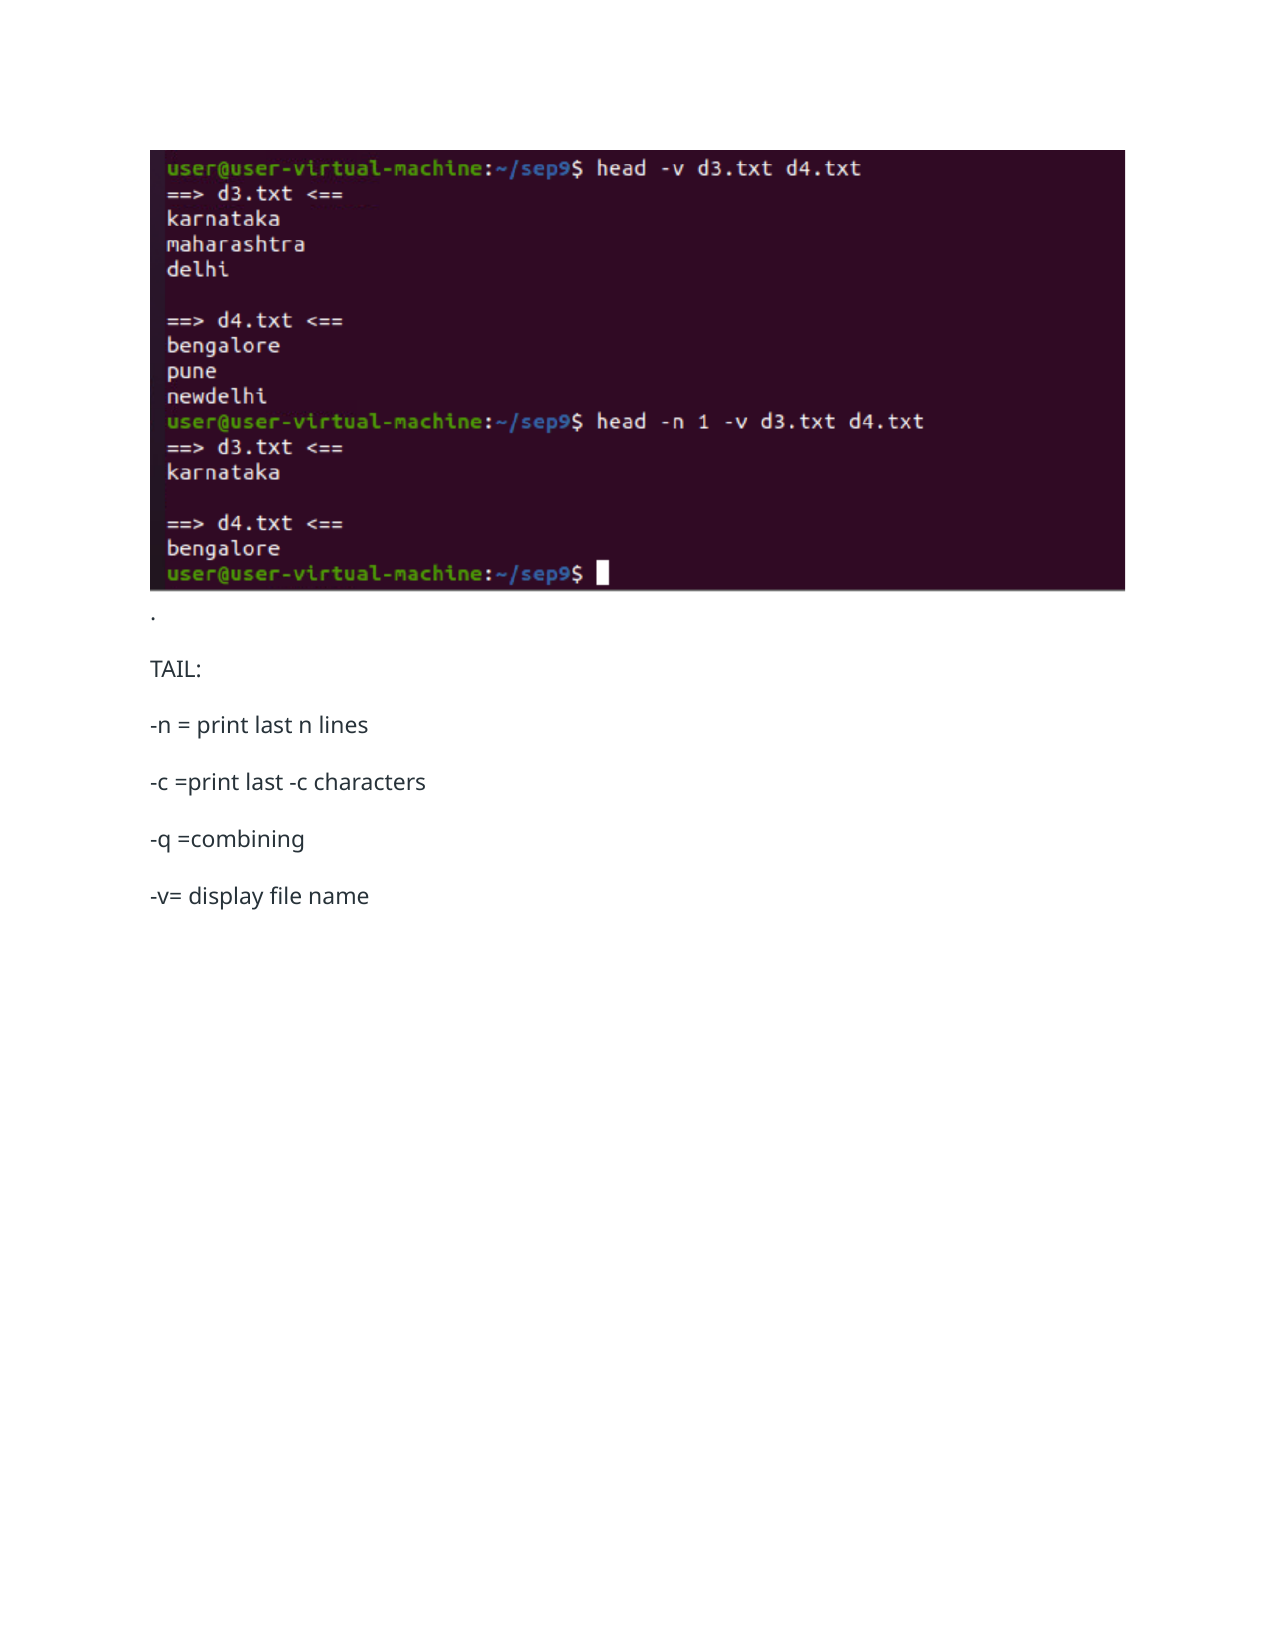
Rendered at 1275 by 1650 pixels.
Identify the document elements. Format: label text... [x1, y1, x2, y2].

text -c =print last -c characters [150, 766, 1125, 797]
text -v= display file name [150, 880, 1125, 911]
text . [150, 592, 1125, 627]
text -q =combining [150, 823, 1125, 854]
text TAIL: [150, 653, 1125, 684]
picture [150, 150, 1125, 592]
text -n = print last n lines [150, 709, 1125, 741]
